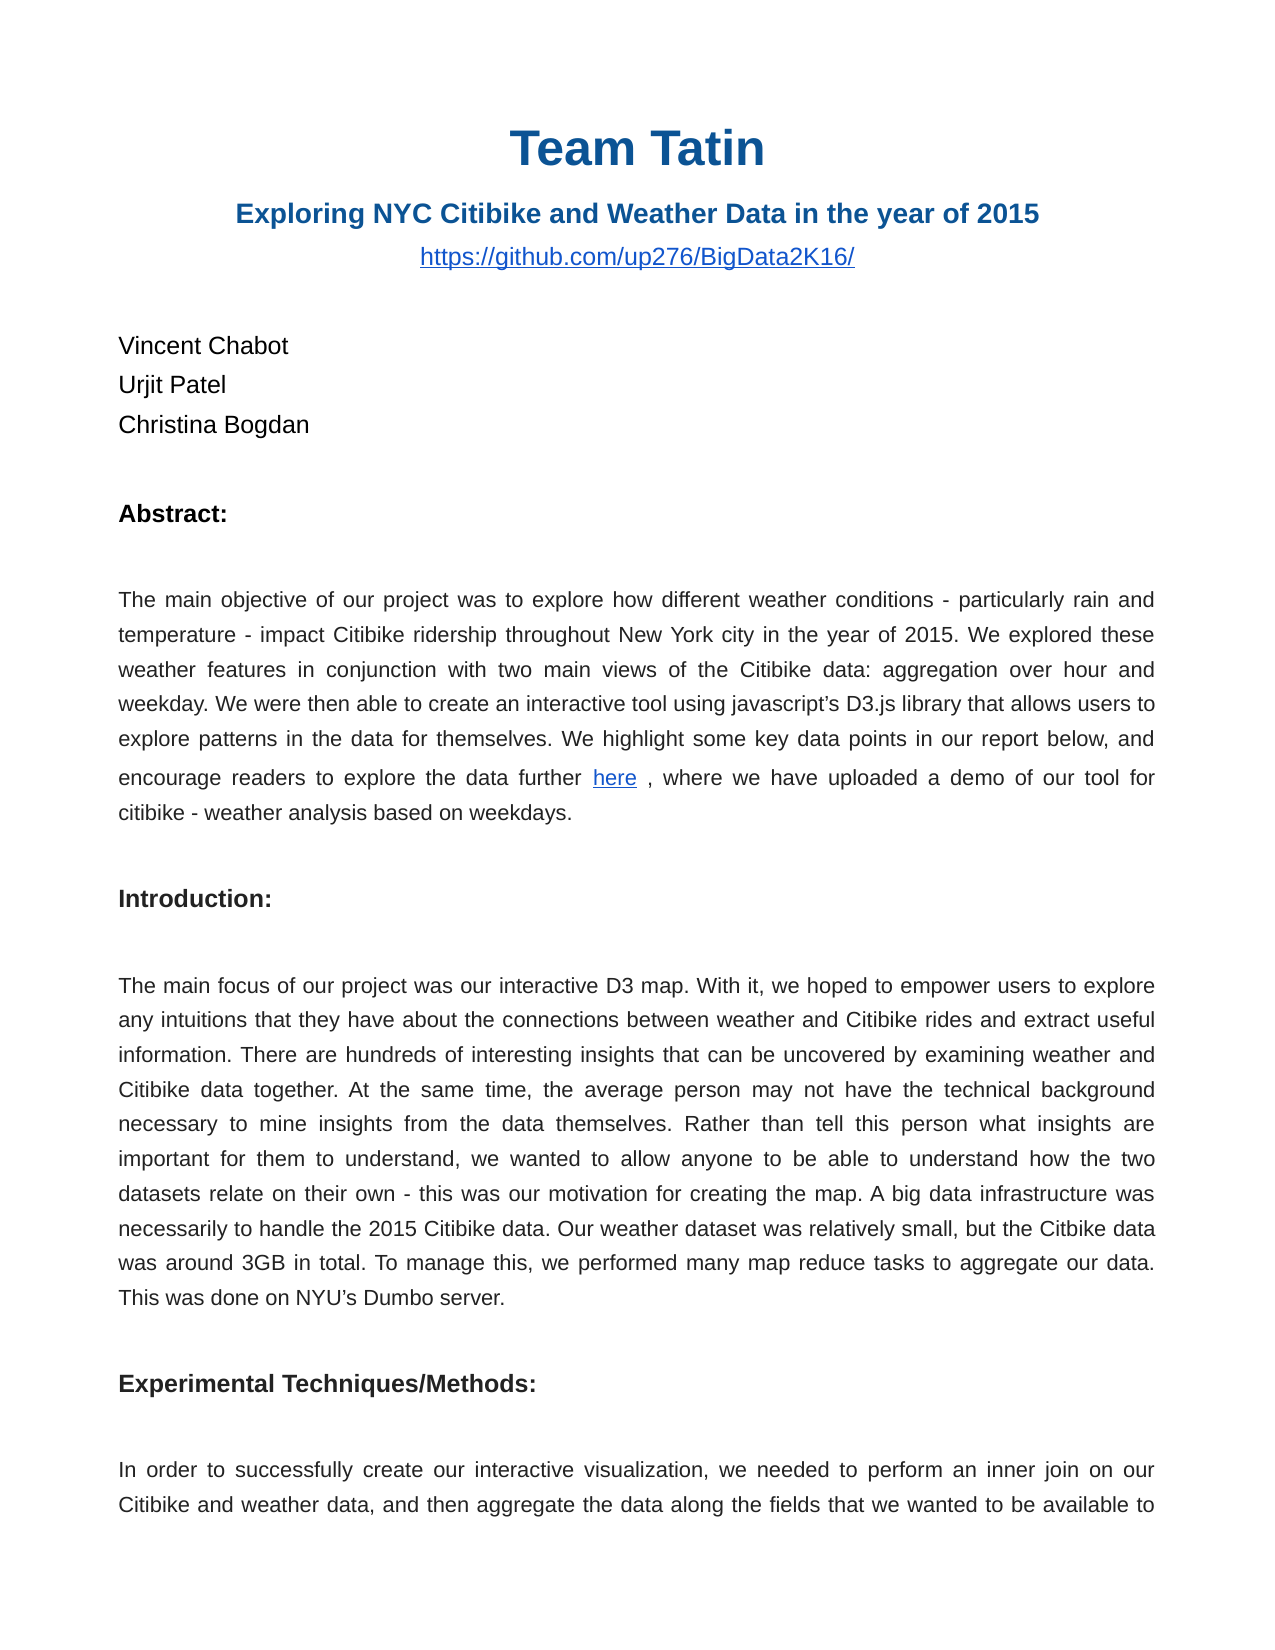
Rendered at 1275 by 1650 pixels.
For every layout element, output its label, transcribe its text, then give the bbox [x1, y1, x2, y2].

text Experimental Techniques/Methods: [118, 1368, 1157, 1397]
text Urjit Patel [118, 370, 1157, 399]
text Abstract: [118, 498, 1157, 527]
text Vincent Chabot [118, 331, 1157, 359]
text Team Tatin [118, 118, 1157, 176]
text The main objective of our project was to explore how different weather conditions - particularly rain and temperature - impact Citibike ridership throughout New York city in the year of 2015. We explored these weather features in conjunction with two main views of the Citibike data: aggregation over hour and weekday. We were then able to create an interactive tool using javascript’s D3.js library that allows users to explore patterns in the data for themselves. We highlight some key data points in our report below, and encourage readers to explore the data further here , where we have uploaded a demo of our tool for citibike - weather analysis based on weekdays. [118, 587, 1157, 825]
text Introduction: [118, 884, 1157, 913]
text Christina Bogdan [118, 410, 1157, 439]
text https://github.com/up276/BigData2K16/ [118, 242, 1157, 271]
text Exploring NYC Citibike and Weather Data in the year of 2015 [118, 197, 1157, 230]
text In order to successfully create our interactive visualization, we needed to perform an inner join on our Citibike and weather data, and then aggregate the data along the fields that we wanted to be available to [118, 1457, 1157, 1517]
text The main focus of our project was our interactive D3 map. With it, we hoped to empower users to explore any intuitions that they have about the connections between weather and Citibike rides and extract useful information. There are hundreds of interesting insights that can be uncovered by examining weather and Citibike data together. At the same time, the average person may not have the technical background necessary to mine insights from the data themselves. Rather than tell this person what insights are important for them to understand, we wanted to allow anyone to be able to understand how the two datasets relate on their own - this was our motivation for creating the map. A big data infrastructure was necessarily to handle the 2015 Citibike data. Our weather dataset was relatively small, but the Citbike data was around 3GB in total. To manage this, we performed many map reduce tasks to aggregate our data. This was done on NYU’s Dumbo server. [118, 973, 1157, 1310]
